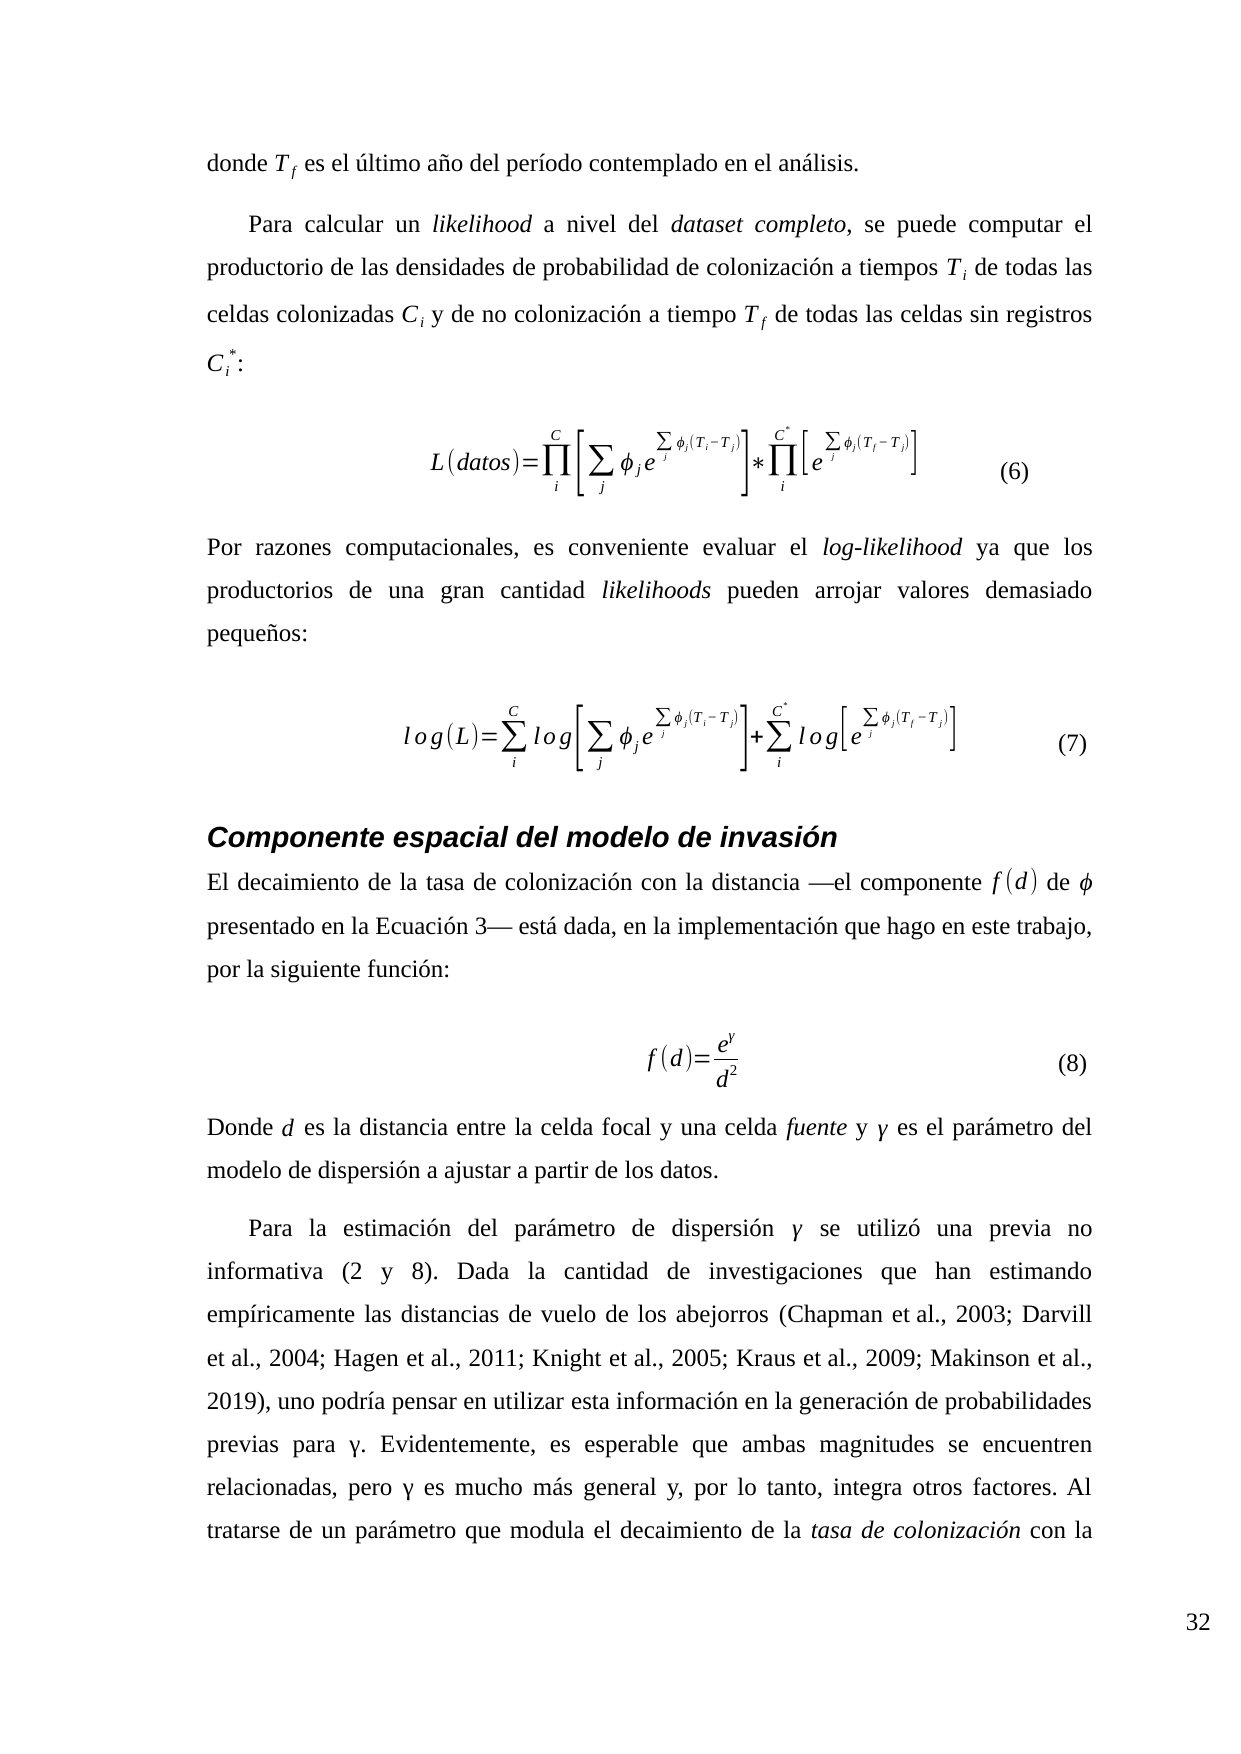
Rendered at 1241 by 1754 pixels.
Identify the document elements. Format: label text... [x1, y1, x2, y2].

table_header [207, 1012, 994, 1112]
table_header (7) [994, 676, 1093, 808]
table_header (8) [994, 1012, 1093, 1112]
text Por razones computacionales, es conveniente evaluar el log-likelihood ya que los productorios de una gran cantidad likelihoods pueden arrojar valores demasiado pequeños: [207, 532, 1093, 647]
table_header [207, 410, 994, 532]
table_header (6) [994, 410, 1093, 532]
subtitle Componente espacial del modelo de invasión [207, 821, 1093, 854]
text El decaimiento de la tasa de colonización con la distancia —el componente de presentado en la Ecuación 3— está dada, en la implementación que hago en este trabajo, por la siguiente función: [207, 867, 1093, 983]
text Para la estimación del parámetro de dispersión se utilizó una previa no informativa (Tabla 2 y Figura 8). Dada la cantidad de investigaciones que han estimando empíricamente las distancias de vuelo de los abejorros (Chapman et al., 2003; Darvill et al., 2004; Hagen et al., 2011; Knight et al., 2005; Kraus et al., 2009; Makinson et al., 2019), uno podría pensar en utilizar esta información en la generación de probabilidades previas para γ. Evidentemente, es esperable que ambas magnitudes se encuentren relacionadas, pero γ es mucho más general y, por lo tanto, integra otros factores. Al tratarse de un parámetro que modula el decaimiento de la tasa de colonización con la distancia (Ecuaciones 3 y 8), en este se contempla la distancia de vuelo de las reinas emergentes en la búsqueda de nidos, la tasa intrínseca de supervivencia (independientemente de las condiciones ambientales), la tasa de establecimiento exitoso de nuevas colonias y la densidad de nidos alcanzable. Si se quiere modelar la dinámica de invasión, contar con un único parámetro relacionado a propiedades más generales de la capacidad de colonización es una simplificación conveniente y ventajosa para parametrizar el modelo partir de los datos de ocurrencias. [207, 1213, 1093, 1544]
text donde es el último año del período contemplado en el análisis. [207, 148, 1093, 180]
text Donde es la distancia entre la celda focal y una celda fuente y es el parámetro del modelo de dispersión a ajustar a partir de los datos. [207, 1112, 1093, 1184]
text Para calcular un likelihood a nivel del dataset completo, se puede computar el productorio de las densidades de probabilidad de colonización a tiempos de todas las celdas colonizadas y de no colonización a tiempo de todas las celdas sin registros : [207, 209, 1093, 381]
table_header [207, 676, 994, 808]
